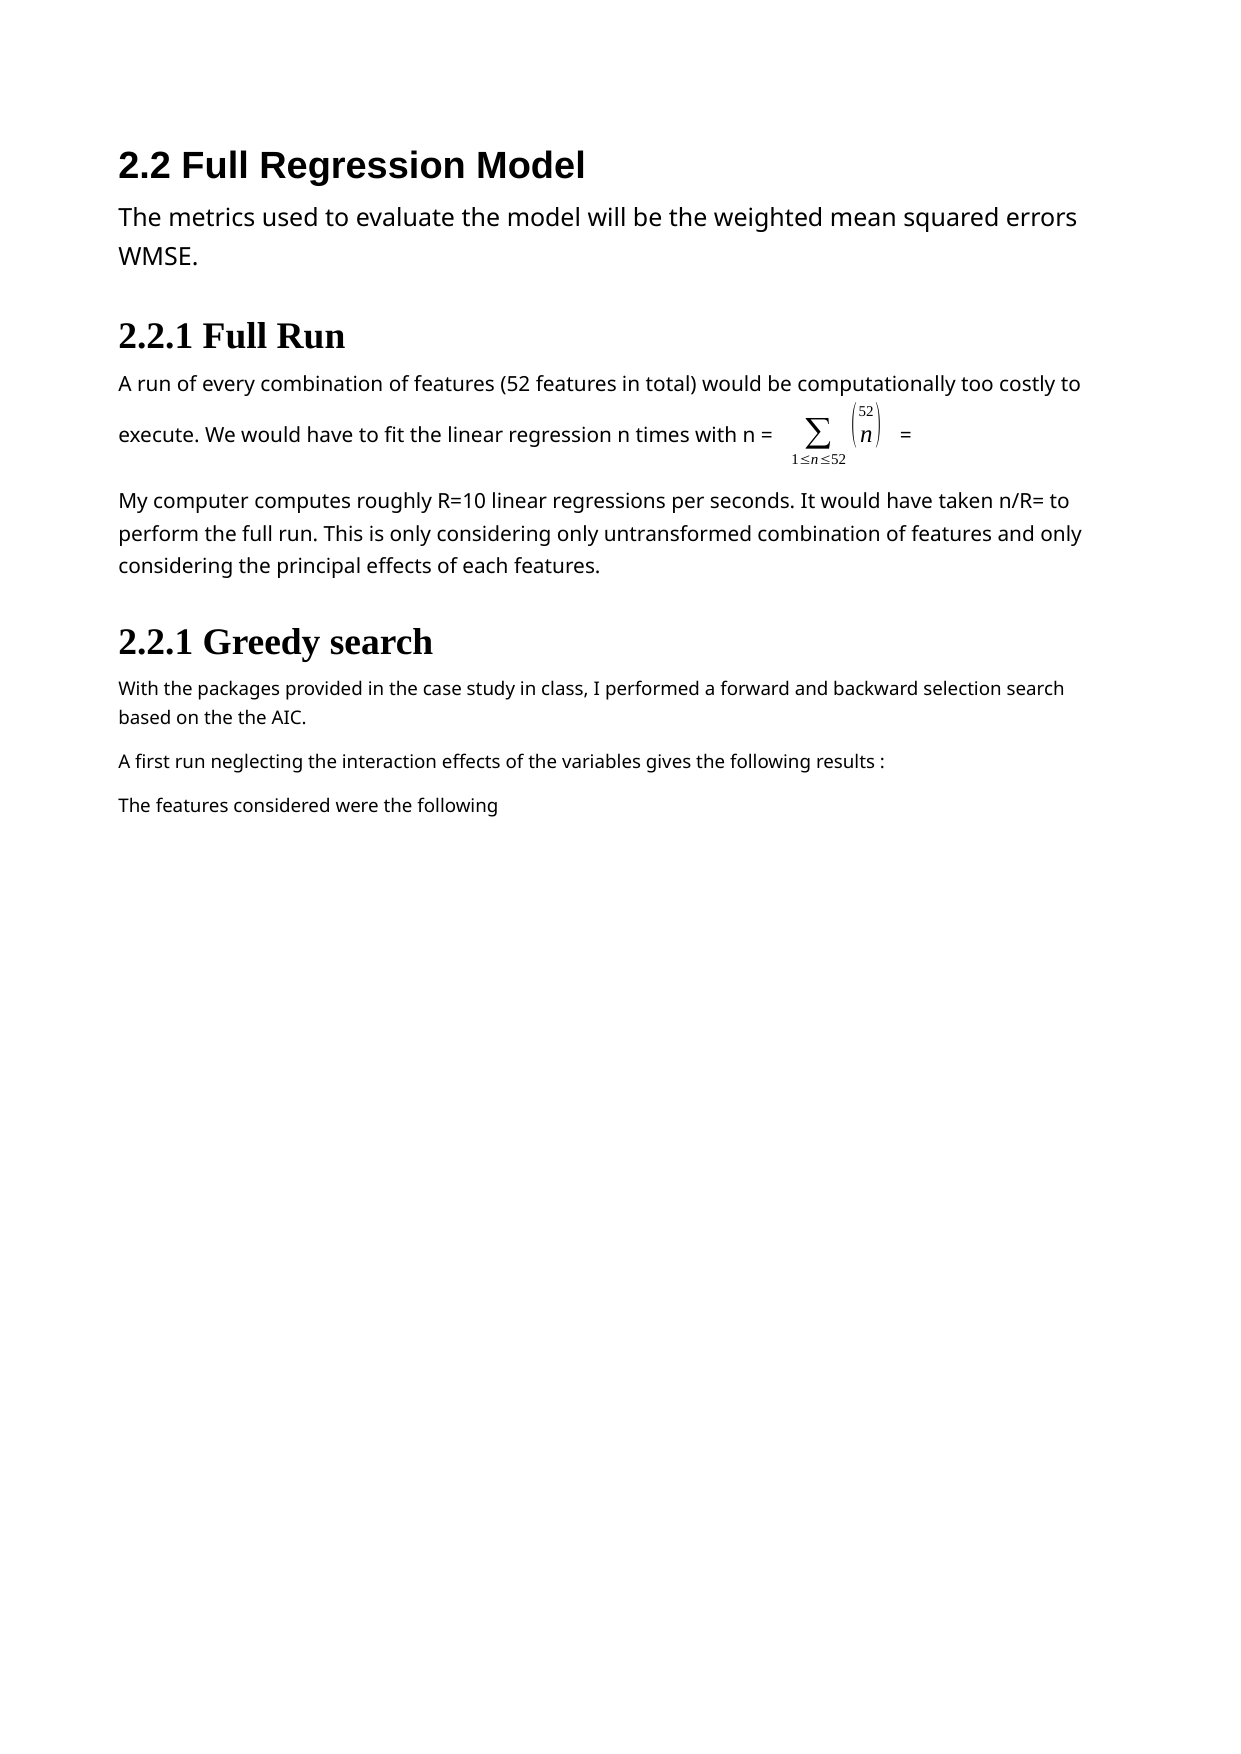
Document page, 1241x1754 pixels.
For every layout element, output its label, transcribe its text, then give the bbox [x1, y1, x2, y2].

subtitle 2.2 Full Regression Model [118, 143, 1122, 187]
subtitle 2.2.1 Greedy search [118, 619, 1122, 663]
text With the packages provided in the case study in class, I performed a forward and backward selection search based on the the AIC. [118, 675, 1122, 730]
text The metrics used to evaluate the model will be the weighted mean squared errors WMSE. [118, 199, 1122, 272]
text My computer computes roughly R=10 linear regressions per seconds. It would have taken n/R= to perform the full run. This is only considering only untransformed combination of features and only considering the principal effects of each features. [118, 486, 1122, 580]
text A run of every combination of features (52 features in total) would be computationally too costly to execute. We would have to fit the linear regression n times with n == [118, 369, 1122, 468]
subtitle 2.2.1 Full Run [118, 313, 1122, 356]
text The features considered were the following [118, 792, 1122, 818]
text A first run neglecting the interaction effects of the variables gives the following results : [118, 748, 1122, 774]
